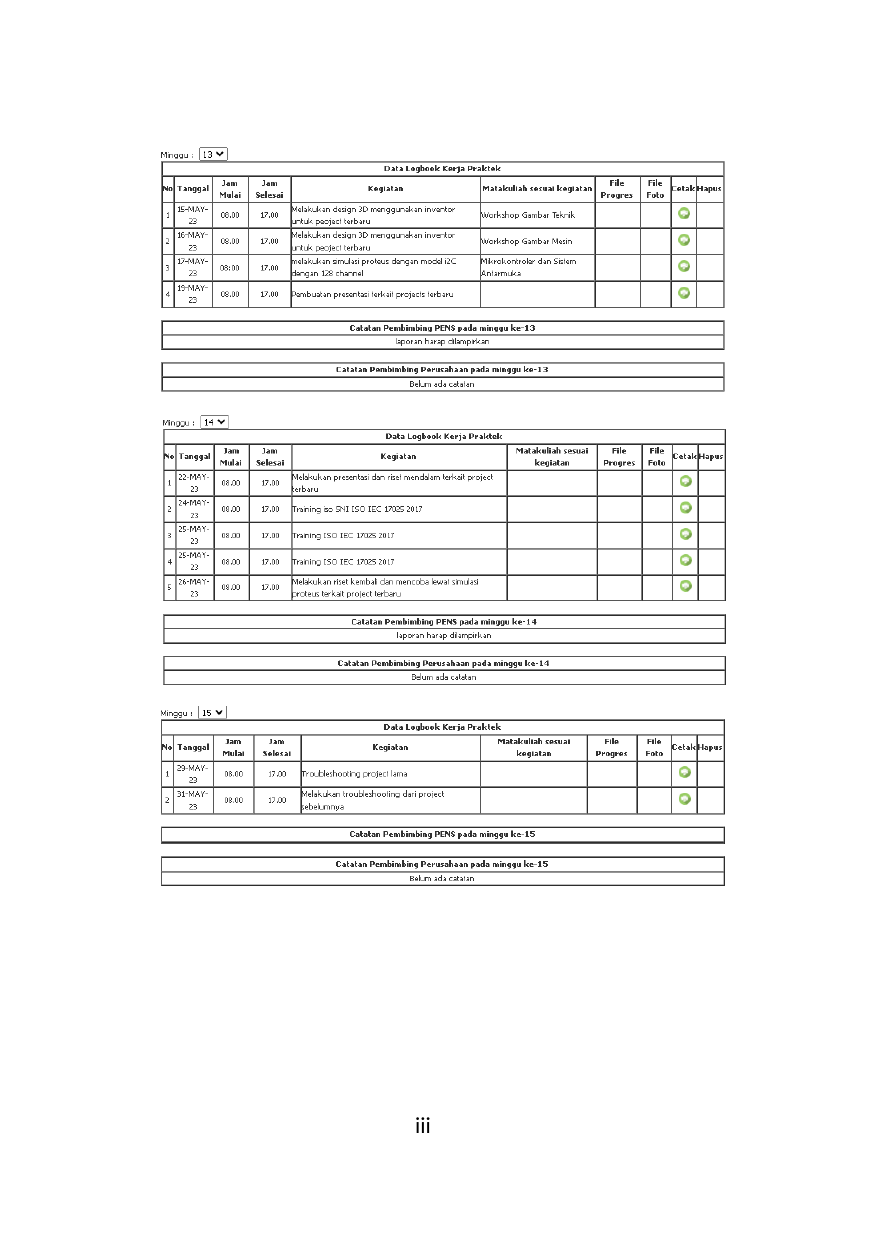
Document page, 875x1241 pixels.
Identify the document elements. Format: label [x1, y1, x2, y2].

picture [157, 147, 728, 396]
picture [157, 706, 728, 889]
picture [157, 414, 728, 688]
